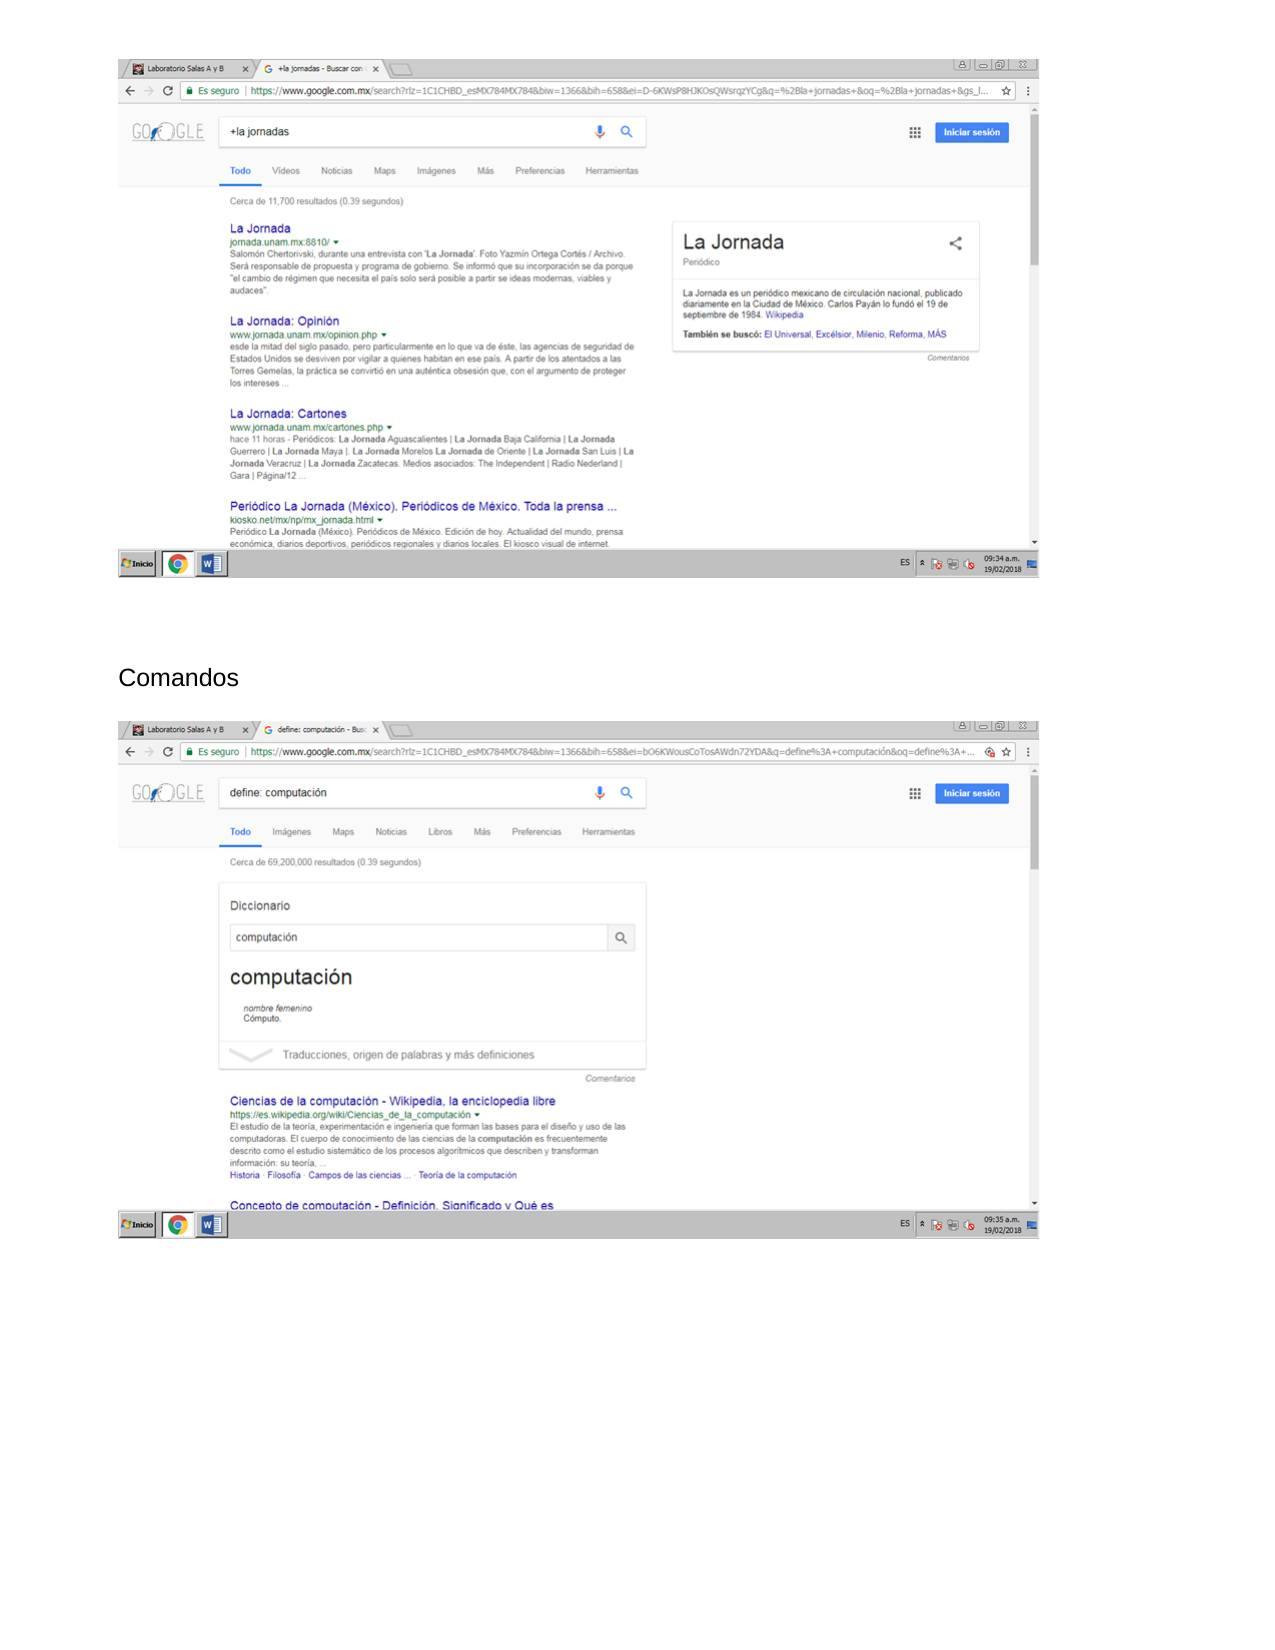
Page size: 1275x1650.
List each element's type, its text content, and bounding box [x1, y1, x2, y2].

text Comandos [118, 663, 1205, 692]
